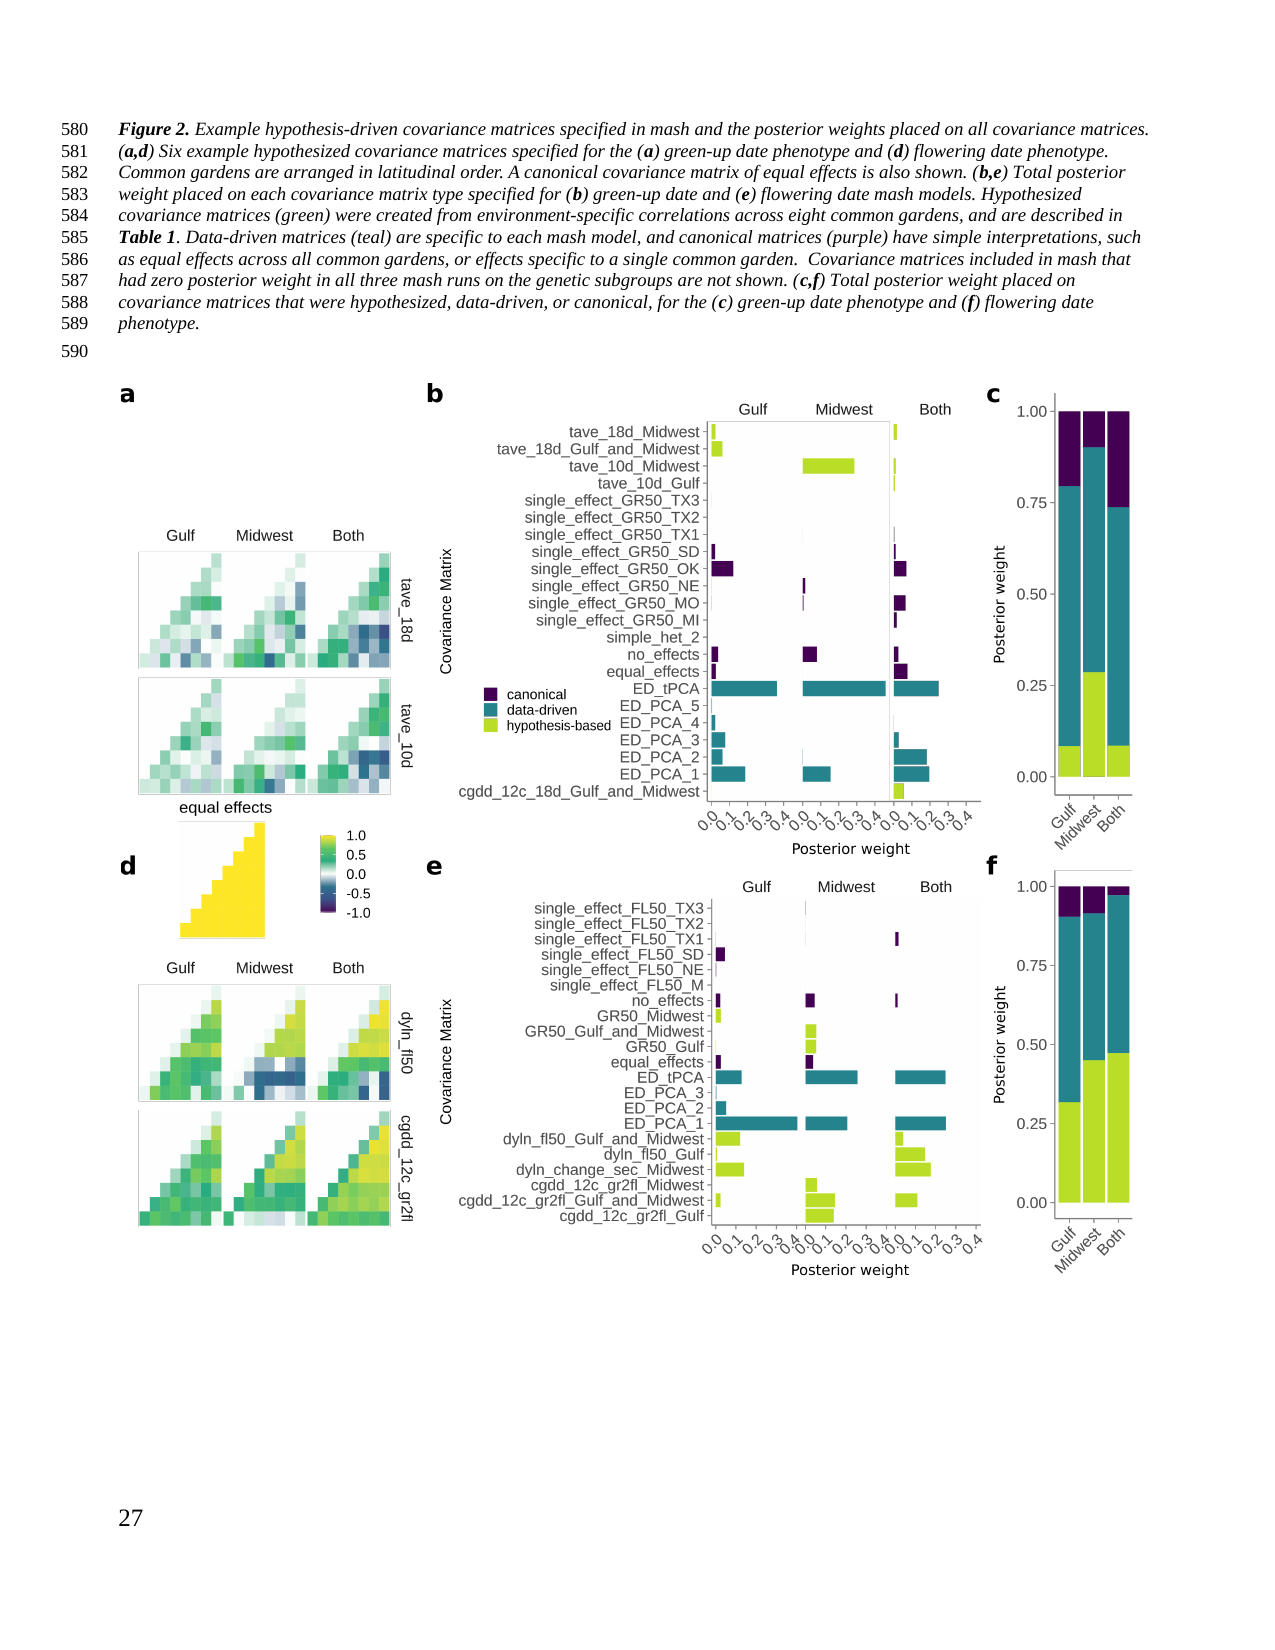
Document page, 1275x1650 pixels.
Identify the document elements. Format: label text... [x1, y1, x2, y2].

text Figure 2. Example hypothesis-driven covariance matrices specified in mash and the posterior weights placed on all covariance matrices. (a,d) Six example hypothesized covariance matrices specified for the (a) green-up date phenotype and (d) flowering date phenotype. Common gardens are arranged in latitudinal order. A canonical covariance matrix of equal effects is also shown. (b,e) Total posterior weight placed on each covariance matrix type specified for (b) green-up date and (e) flowering date mash models. Hypothesized covariance matrices (green) were created from environment-specific correlations across eight common gardens, and are described in Table 1. Data-driven matrices (teal) are specific to each mash model, and canonical matrices (purple) have simple interpretations, such as equal effects across all common gardens, or effects specific to a single common garden. Covariance matrices included in mash that had zero posterior weight in all three mash runs on the genetic subgroups are not shown. (c,f) Total posterior weight placed on covariance matrices that were hypothesized, data-driven, or canonical, for the (c) green-up date phenotype and (f) flowering date phenotype. [118, 118, 1157, 334]
picture [121, 383, 1133, 1278]
